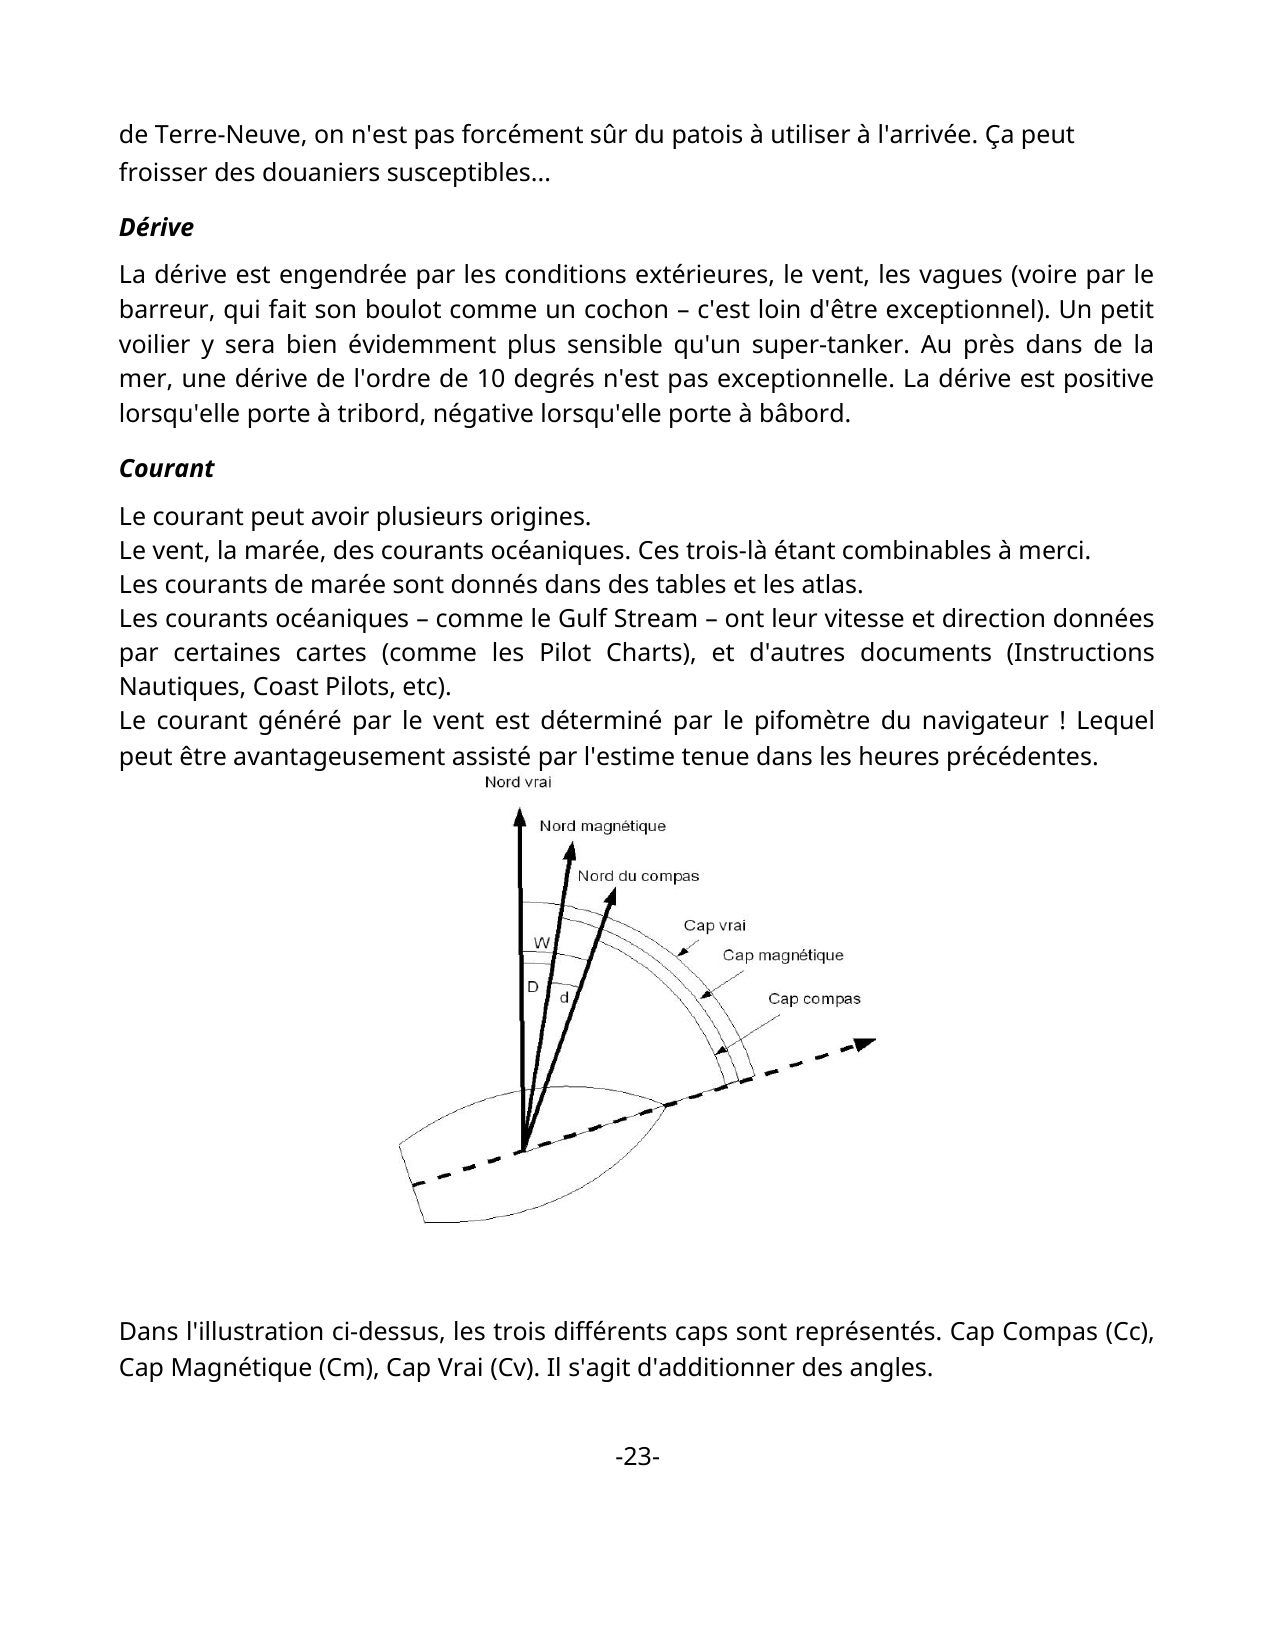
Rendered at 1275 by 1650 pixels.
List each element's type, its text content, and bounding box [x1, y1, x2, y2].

text Le courant peut avoir plusieurs origines. [119, 498, 1156, 532]
text -23- [119, 1439, 1156, 1473]
text Dans l'illustration ci-dessus, les trois différents caps sont représentés. Cap Compas (Cc), Cap Magnétique (Cm), Cap Vrai (Cv). Il s'agit d'additionner des angles. [119, 1314, 1156, 1384]
text Le vent, la marée, des courants océaniques. Ces trois-là étant combinables à merci. [119, 532, 1156, 566]
text de Terre-Neuve, on n'est pas forcément sûr du patois à utiliser à l'arrivée. Ça peut froisser des douaniers susceptibles... [119, 117, 1156, 188]
text Les courants océaniques – comme le Gulf Stream – ont leur vitesse et direction données par certaines cartes (comme les Pilot Charts), et d'autres documents (Instructions Nautiques, Coast Pilots, etc). [119, 601, 1156, 703]
text Dérive [119, 210, 1156, 244]
text Le courant généré par le vent est déterminé par le pifomètre du navigateur ! Lequel peut être avantageusement assisté par l'estime tenue dans les heures précédentes. [119, 703, 1156, 773]
text Courant [119, 451, 1156, 485]
picture [398, 770, 877, 1224]
text La dérive est engendrée par les conditions extérieures, le vent, les vagues (voire par le barreur, qui fait son boulot comme un cochon – c'est loin d'être exceptionnel). Un petit voilier y sera bien évidemment plus sensible qu'un super-tanker. Au près dans de la mer, une dérive de l'ordre de 10 degrés n'est pas exceptionnelle. La dérive est positive lorsqu'elle porte à tribord, négative lorsqu'elle porte à bâbord. [119, 257, 1156, 430]
text Les courants de marée sont donnés dans des tables et les atlas. [119, 566, 1156, 601]
